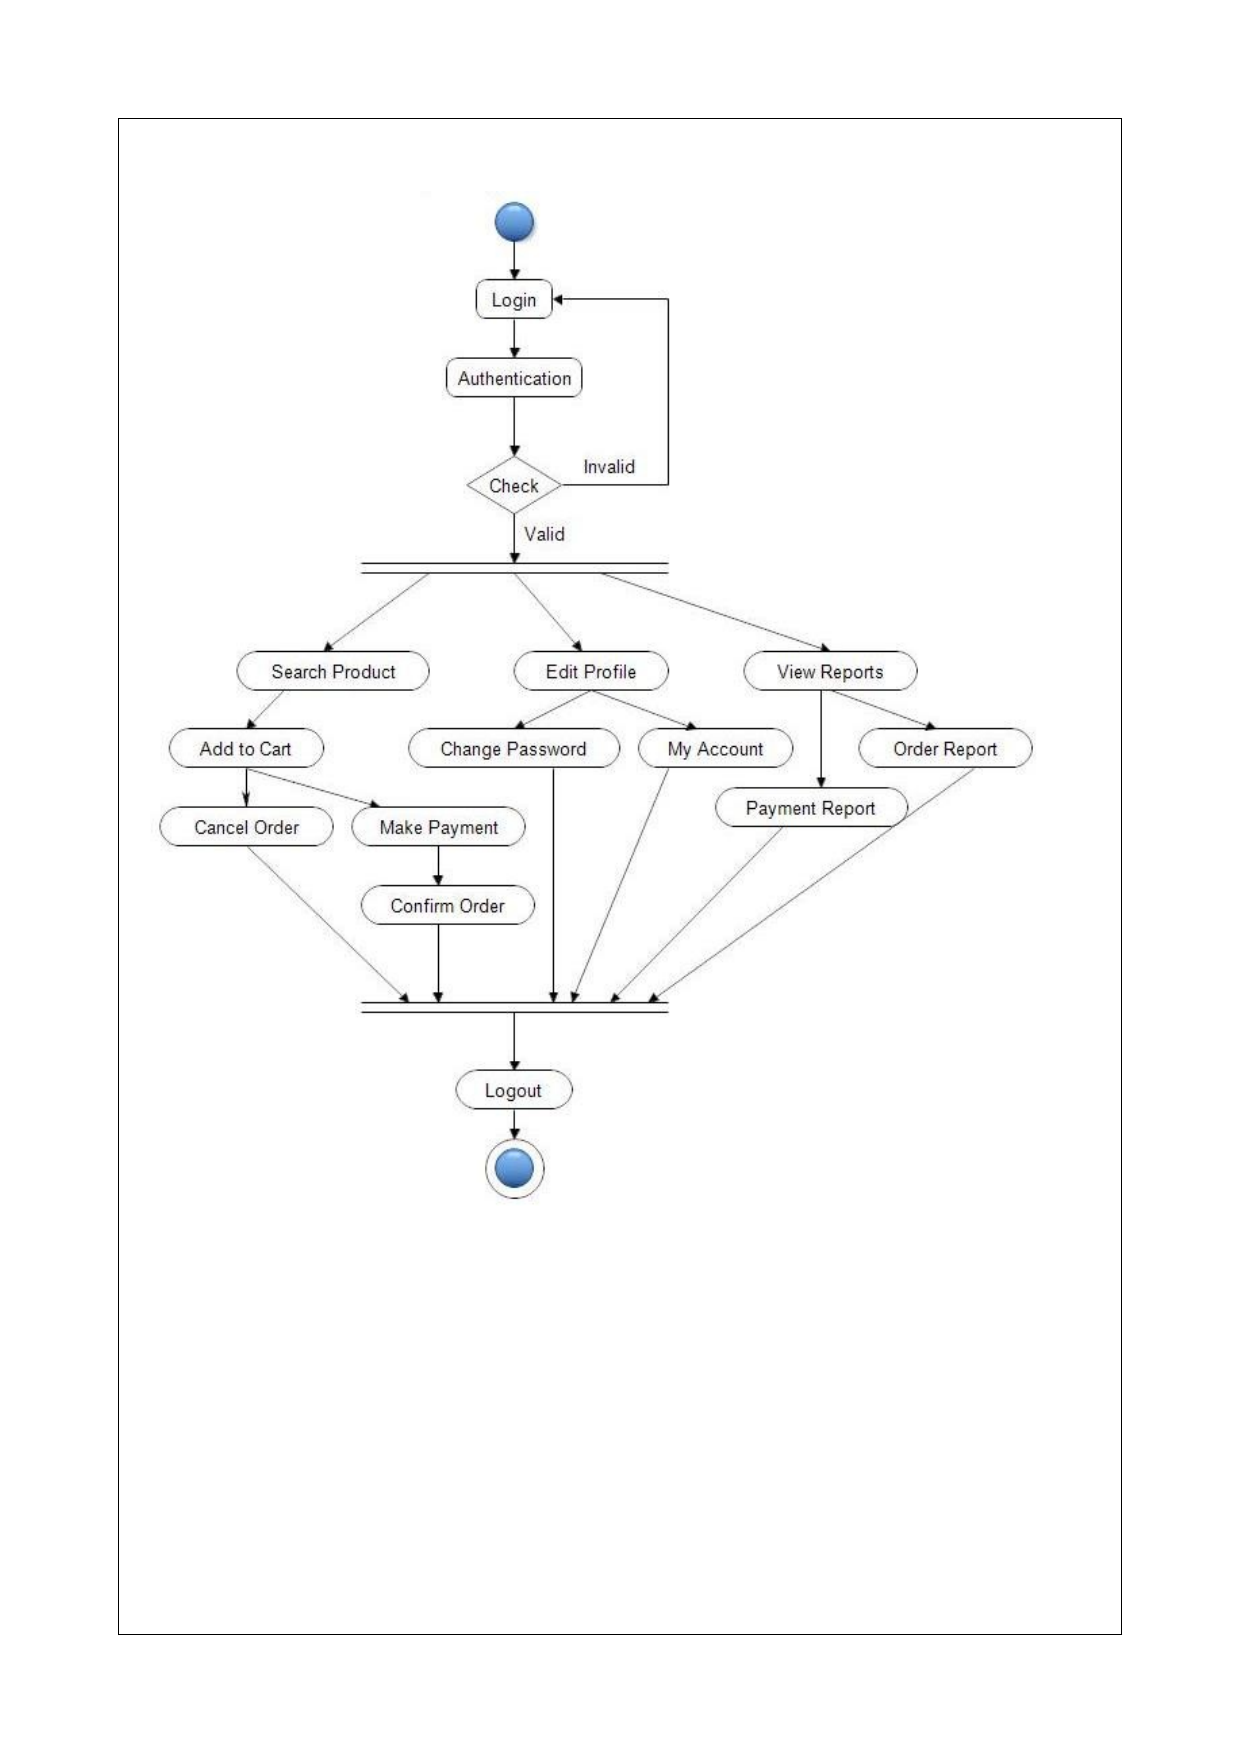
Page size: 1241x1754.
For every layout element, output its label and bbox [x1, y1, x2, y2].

picture [150, 191, 1037, 1206]
